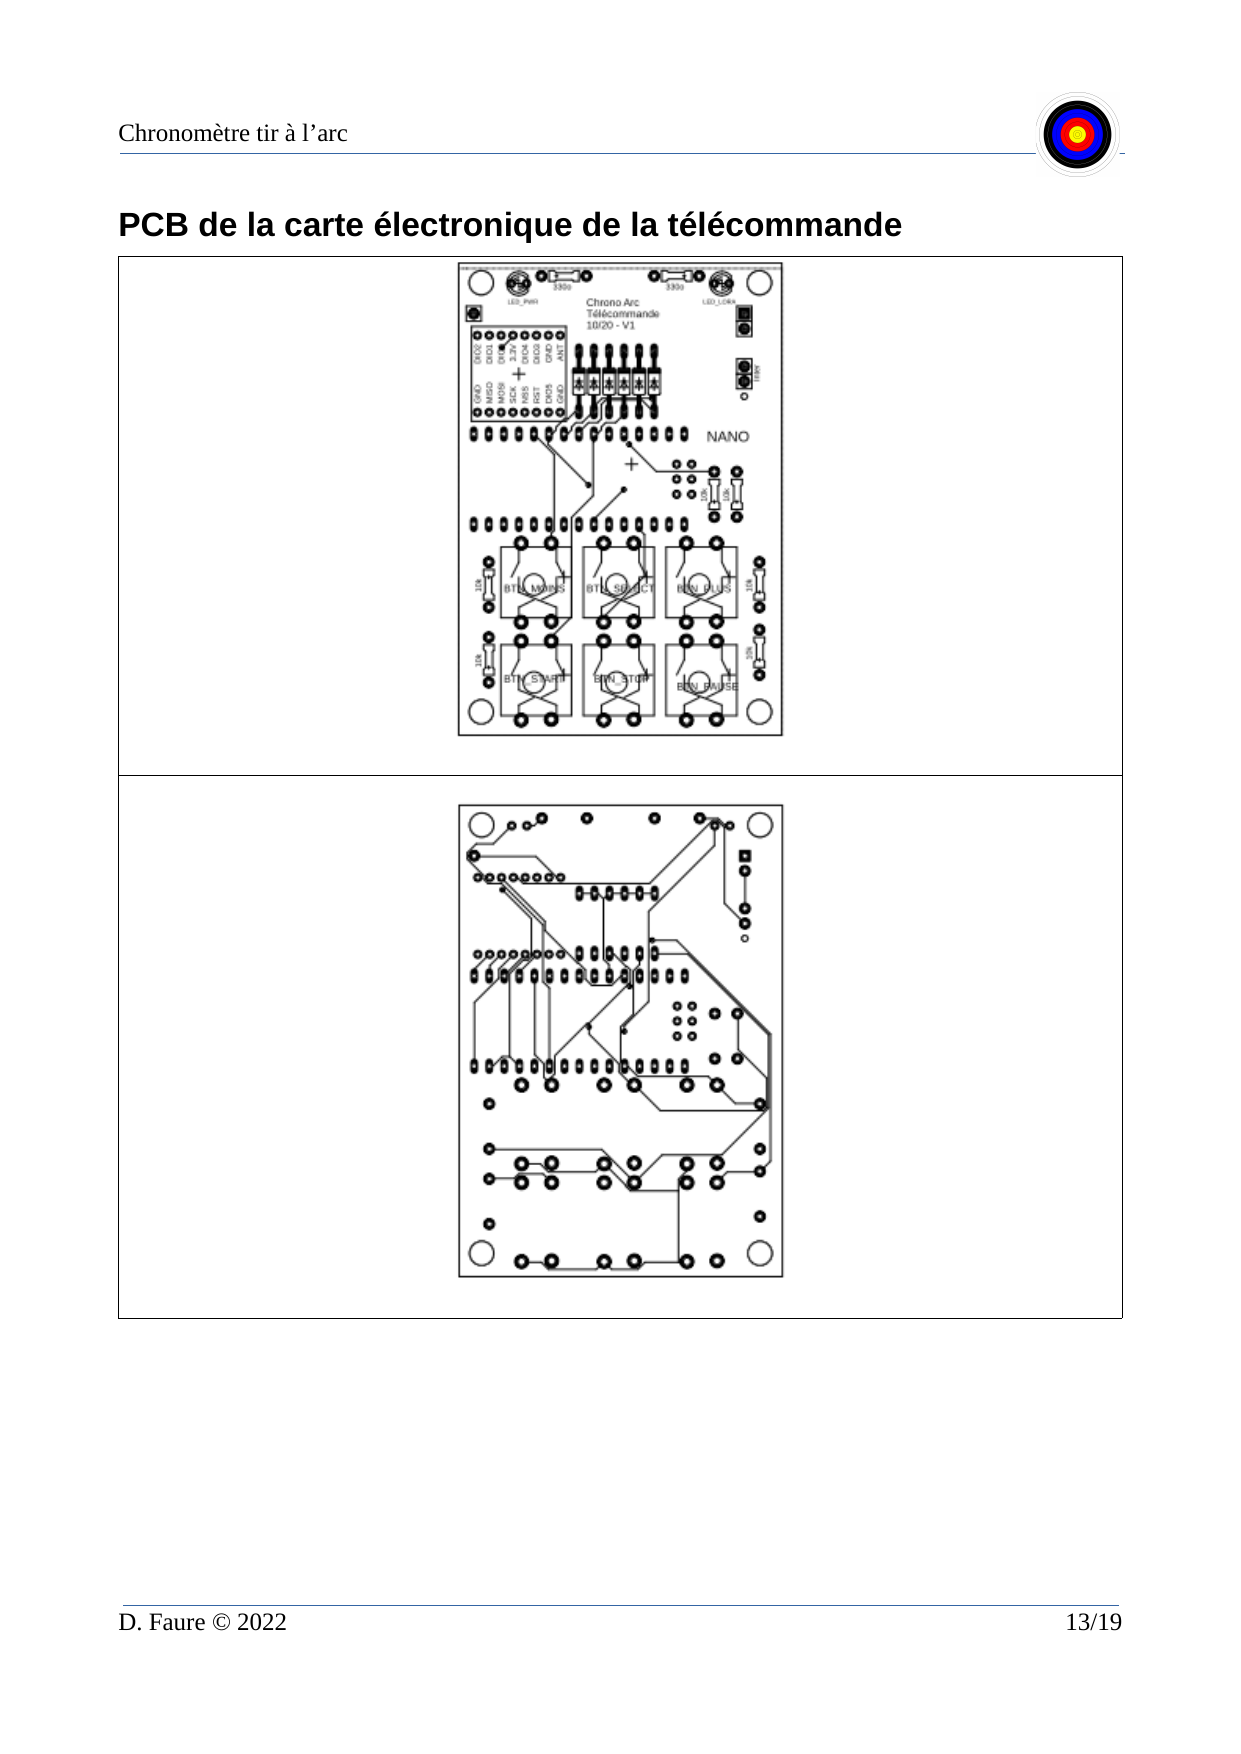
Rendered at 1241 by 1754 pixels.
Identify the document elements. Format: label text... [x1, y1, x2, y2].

subtitle PCB de la carte électronique de la télécommande [118, 205, 1122, 244]
table_header [119, 257, 1122, 775]
table_cell [119, 776, 1122, 1318]
picture [1035, 92, 1120, 177]
picture [454, 797, 788, 1284]
picture [452, 262, 789, 741]
